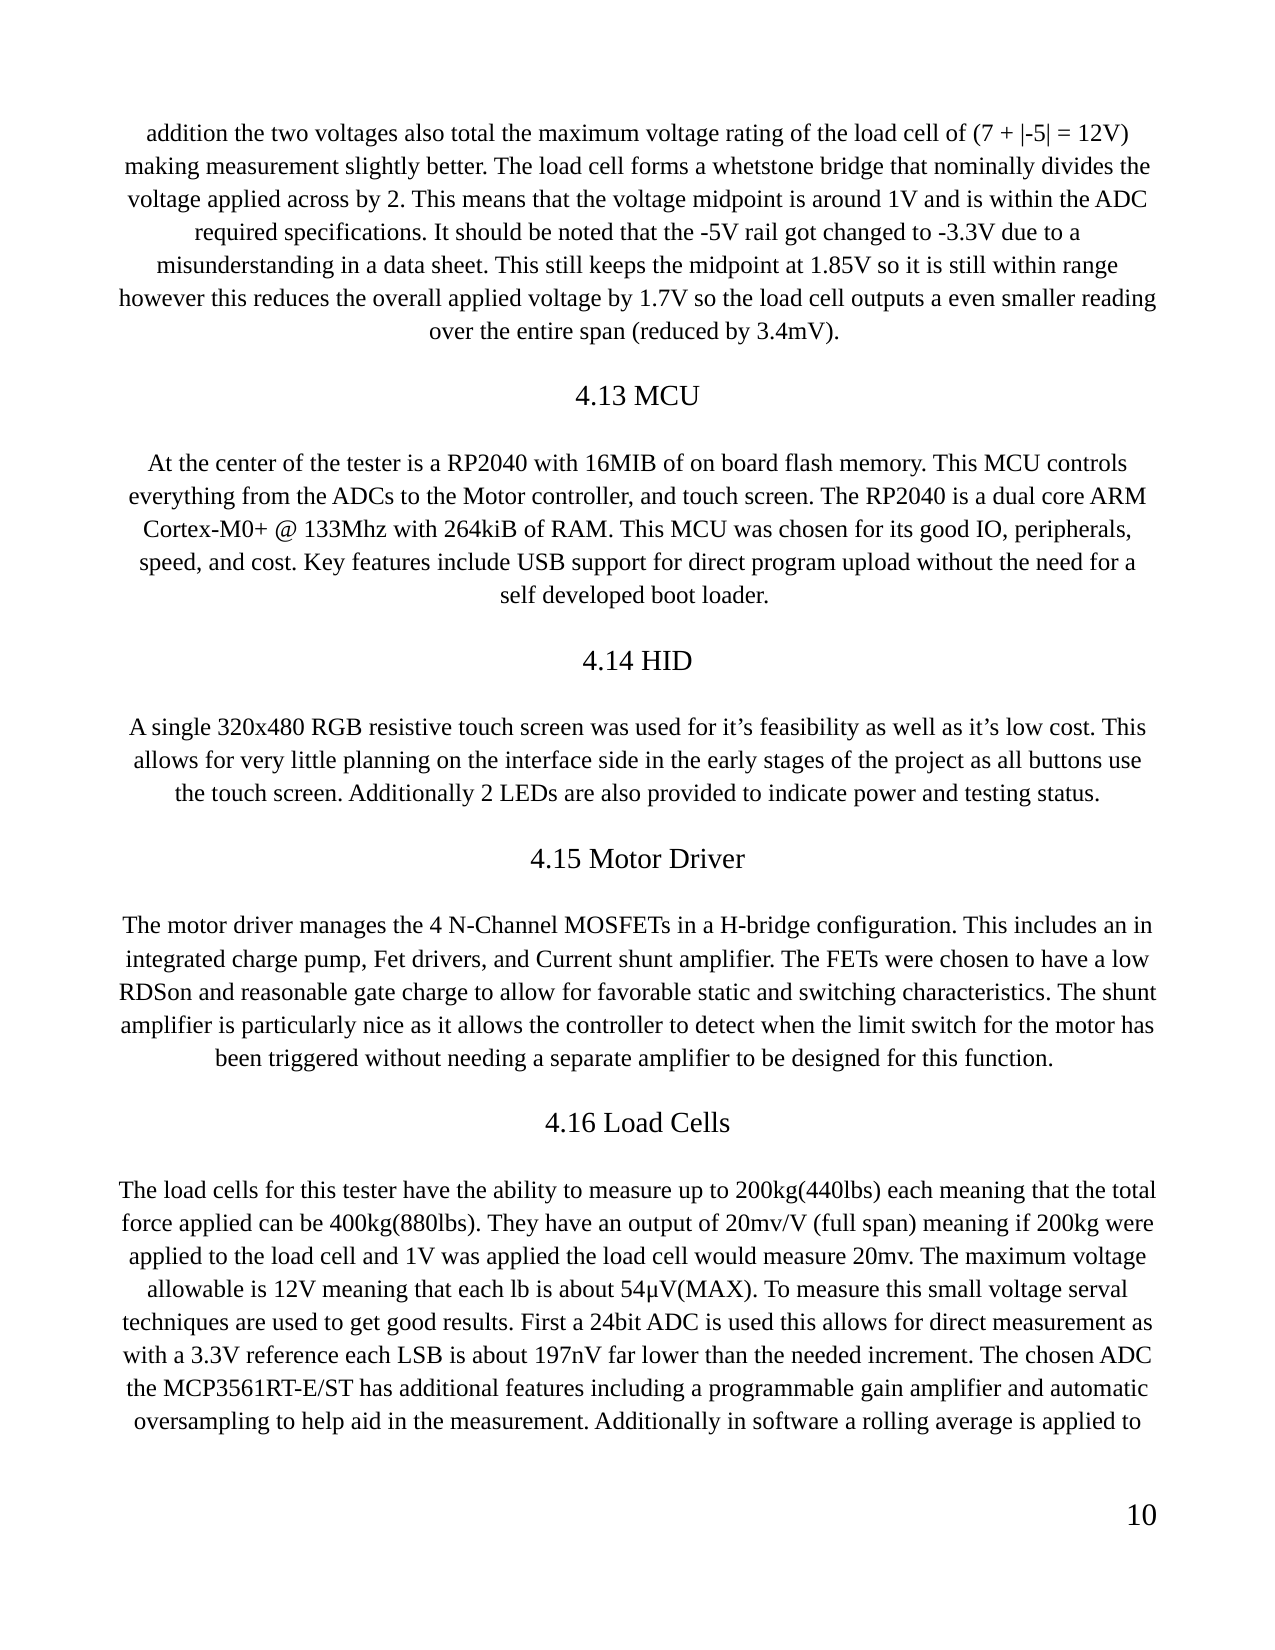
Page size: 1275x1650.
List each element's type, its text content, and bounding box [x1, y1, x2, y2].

text A single 320x480 RGB resistive touch screen was used for it’s feasibility as well as it’s low cost. This allows for very little planning on the interface side in the early stages of the project as all buttons use the touch screen. Additionally 2 LEDs are also provided to indicate power and testing status. [118, 689, 1157, 807]
subtitle 4.16 Load Cells [118, 1105, 1157, 1138]
subtitle 4.13 MCU [118, 378, 1157, 412]
text addition the two voltages also total the maximum voltage rating of the load cell of (7 + |-5| = 12V) making measurement slightly better. The load cell forms a whetstone bridge that nominally divides the voltage applied across by 2. This means that the voltage midpoint is around 1V and is within the ADC required specifications. It should be noted that the -5V rail got changed to -3.3V due to a misunderstanding in a data sheet. This still keeps the midpoint at 1.85V so it is still within range however this reduces the overall applied voltage by 1.7V so the load cell outputs a even smaller reading over the entire span (reduced by 3.4mV). [118, 118, 1157, 345]
subtitle 4.14 HID [118, 643, 1157, 676]
text The load cells for this tester have the ability to measure up to 200kg(440lbs) each meaning that the total force applied can be 400kg(880lbs). They have an output of 20mv/V (full span) meaning if 200kg were applied to the load cell and 1V was applied the load cell would measure 20mv. The maximum voltage allowable is 12V meaning that each lb is about 54μV(MAX). To measure this small voltage serval techniques are used to get good results. First a 24bit ADC is used this allows for direct measurement as with a 3.3V reference each LSB is about 197nV far lower than the needed increment. The chosen ADC the MCP3561RT-E/ST has additional features including a programmable gain amplifier and automatic oversampling to help aid in the measurement. Additionally in software a rolling average is applied to [118, 1151, 1157, 1435]
subtitle 4.15 Motor Driver [118, 841, 1157, 874]
text The motor driver manages the 4 N-Channel MOSFETs in a H-bridge configuration. This includes an in integrated charge pump, Fet drivers, and Current shunt amplifier. The FETs were chosen to have a low RDSon and reasonable gate charge to allow for favorable static and switching characteristics. The shunt amplifier is particularly nice as it allows the controller to detect when the limit switch for the motor has been triggered without needing a separate amplifier to be designed for this function. [118, 887, 1157, 1071]
text At the center of the tester is a RP2040 with 16MIB of on board flash memory. This MCU controls everything from the ADCs to the Motor controller, and touch screen. The RP2040 is a dual core ARM Cortex-M0+ @ 133Mhz with 264kiB of RAM. This MCU was chosen for its good IO, peripherals, speed, and cost. Key features include USB support for direct program upload without the need for a self developed boot loader. [118, 424, 1157, 609]
